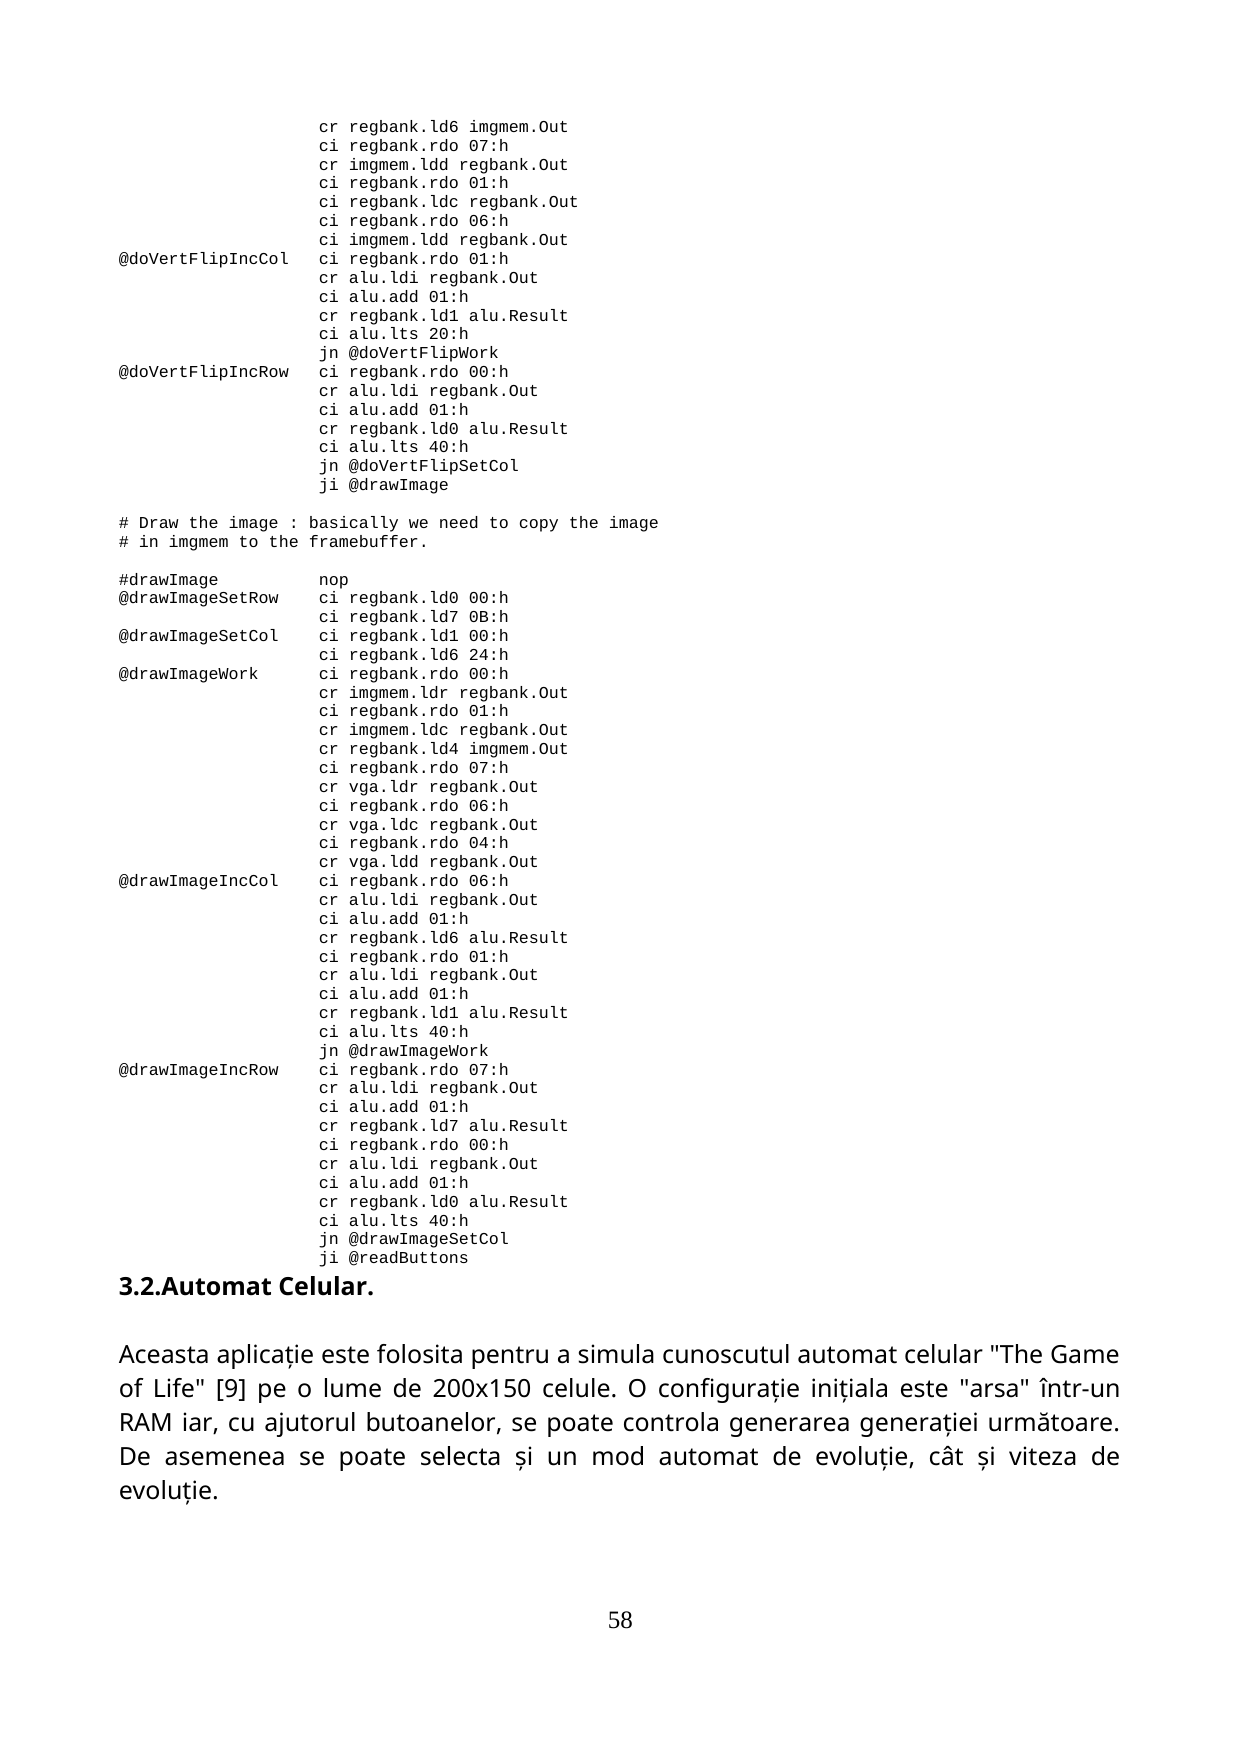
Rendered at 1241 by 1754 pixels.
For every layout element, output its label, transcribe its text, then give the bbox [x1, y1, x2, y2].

text ci alu.lts 40:h [118, 439, 1122, 458]
text cr regbank.ld1 alu.Result [118, 1005, 1122, 1023]
text ji @drawImage [118, 477, 1122, 496]
text cr alu.ldi regbank.Out [118, 967, 1122, 986]
text cr imgmem.ldc regbank.Out [118, 722, 1122, 741]
text cr alu.ldi regbank.Out [118, 382, 1122, 401]
text cr alu.ldi regbank.Out [118, 1156, 1122, 1174]
text cr imgmem.ldd regbank.Out [118, 156, 1122, 175]
text # in imgmem to the framebuffer. [118, 533, 1122, 552]
text cr imgmem.ldr regbank.Out [118, 684, 1122, 703]
text cr regbank.ld0 alu.Result [118, 1193, 1122, 1212]
text ci regbank.rdo 07:h [118, 759, 1122, 778]
text ci alu.lts 20:h [118, 326, 1122, 345]
text jn @doVertFlipWork [118, 345, 1122, 364]
text cr alu.ldi regbank.Out [118, 1080, 1122, 1099]
text ci alu.lts 40:h [118, 1212, 1122, 1231]
text ci alu.add 01:h [118, 288, 1122, 307]
text jn @doVertFlipSetCol [118, 458, 1122, 477]
text ji @readButtons [118, 1250, 1122, 1269]
text ci regbank.rdo 06:h [118, 797, 1122, 816]
text 3.2.Automat Celular. [118, 1269, 1122, 1303]
text cr vga.ldr regbank.Out [118, 778, 1122, 797]
text ci alu.add 01:h [118, 1099, 1122, 1118]
text ci alu.add 01:h [118, 910, 1122, 929]
text ci regbank.rdo 01:h [118, 948, 1122, 967]
text @drawImageSetCol ci regbank.ld1 00:h [118, 628, 1122, 646]
text @drawImageIncCol ci regbank.rdo 06:h [118, 873, 1122, 892]
text @drawImageSetRow ci regbank.ld0 00:h [118, 590, 1122, 609]
text ci regbank.rdo 01:h [118, 175, 1122, 194]
text ci regbank.rdo 00:h [118, 1137, 1122, 1156]
text #drawImage nop [118, 571, 1122, 590]
text ci regbank.rdo 04:h [118, 835, 1122, 854]
text cr regbank.ld6 alu.Result [118, 929, 1122, 948]
text @doVertFlipIncRow ci regbank.rdo 00:h [118, 364, 1122, 382]
text ci regbank.rdo 01:h [118, 703, 1122, 722]
text cr regbank.ld4 imgmem.Out [118, 741, 1122, 759]
text cr alu.ldi regbank.Out [118, 269, 1122, 288]
text ci regbank.rdo 07:h [118, 137, 1122, 156]
text # Draw the image : basically we need to copy the image [118, 514, 1122, 533]
text cr regbank.ld6 imgmem.Out [118, 118, 1122, 137]
text jn @drawImageWork [118, 1042, 1122, 1061]
text ci regbank.ld7 0B:h [118, 609, 1122, 628]
text cr regbank.ld7 alu.Result [118, 1118, 1122, 1137]
text @drawImageIncRow ci regbank.rdo 07:h [118, 1061, 1122, 1080]
text ci alu.add 01:h [118, 1174, 1122, 1193]
text Aceasta aplicație este folosita pentru a simula cunoscutul automat celular "The Game of Life" [9] pe o lume de 200x150 celule. O configurație inițiala este "arsa" într-un RAM iar, cu ajutorul butoanelor, se poate controla generarea generației următoare. De asemenea se poate selecta și un mod automat de evoluție, cât și viteza de evoluție. [118, 1337, 1122, 1507]
text ci alu.add 01:h [118, 401, 1122, 420]
text ci regbank.ld6 24:h [118, 646, 1122, 665]
text cr regbank.ld1 alu.Result [118, 307, 1122, 326]
text jn @drawImageSetCol [118, 1231, 1122, 1250]
text ci regbank.ldc regbank.Out [118, 194, 1122, 213]
text ci imgmem.ldd regbank.Out [118, 232, 1122, 251]
text ci alu.lts 40:h [118, 1023, 1122, 1042]
text @drawImageWork ci regbank.rdo 00:h [118, 665, 1122, 684]
text cr vga.ldc regbank.Out [118, 816, 1122, 835]
text cr alu.ldi regbank.Out [118, 892, 1122, 910]
text cr vga.ldd regbank.Out [118, 854, 1122, 873]
text @doVertFlipIncCol ci regbank.rdo 01:h [118, 251, 1122, 269]
text ci alu.add 01:h [118, 986, 1122, 1005]
text cr regbank.ld0 alu.Result [118, 420, 1122, 439]
text ci regbank.rdo 06:h [118, 213, 1122, 232]
